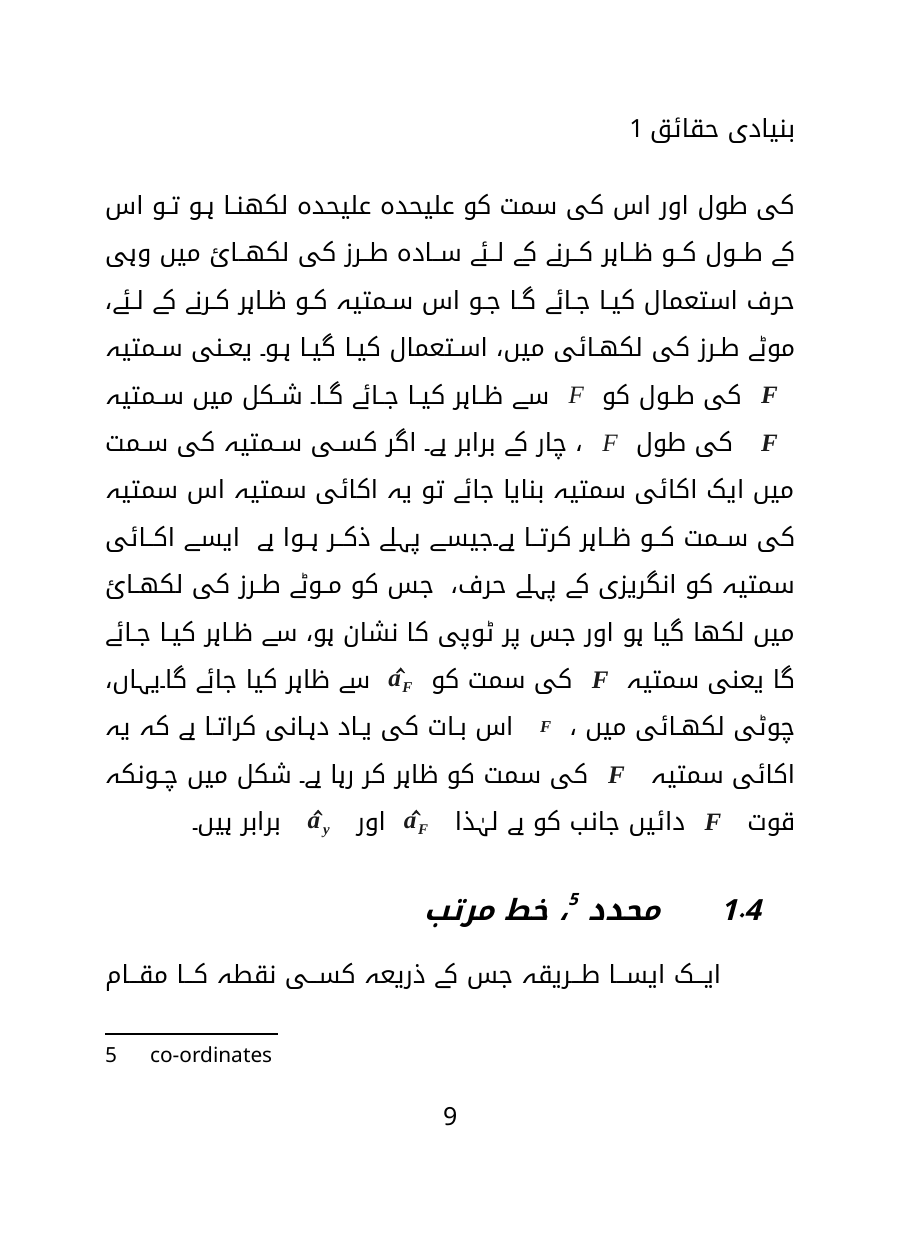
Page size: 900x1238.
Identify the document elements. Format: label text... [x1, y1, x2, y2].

text وہ خط جس کا طول اور سمت معین ہو، اسے سمتیہ کہتے ہیں۔ سمتیہ کو انگریزی یا لاطینی زبان کے چھوٹے یا بڑے حروف، جن کو موٹے طرز کی لکھائی میں لکھا گیا ہو، سے ظاہر کیا جائے گا، مثلاً قوت کو سے ظاہر کیا جائے گا۔یہاں شکل 1.1 سے رجوع کرنا بہتر ہے۔ ایک ایسا سمتیہ جس کی طول ایک ہو، کو اکائی سمتیہ کہتے ہیں۔ اس کتاب میں اکائی سمتیہ کو انگریزی کے پہلے حرف جس کو موٹے طرز کی لکھائ میں لکھا گیا ہو اور جس پر ٹوپی کا نشان ہو سے ظاہر کیا جائے گا، مثلاً اکائی سمتیہخلاء کی تین عمودی سمتوں کو ظاہر کرتے ہیں۔میں، چوٹی لکھائی میں، اس بات کی یاد دہانی کراتا ہے کہ یہ سمتیہ خلاء کی سمت کو ظاہر کرتا ہے۔ اگر کسی سمتیہ کی طول اور اس کی سمت کو علیحدہ علیحدہ لکھنا ہو تو اس کے طول کو ظاہر کرنے کے لئے سادہ طرز کی لکھائ میں وہی حرف استعمال کیا جائے گا جو اس سمتیہ کو ظاہر کرنے کے لئے، موٹے طرز کی لکھائی میں، استعمال کیا گیا ہو۔ یعنی سمتیہکی طول کوسے ظاہر کیا جائے گا۔ شکل میں سمتیہ کی طول، چار کے برابر ہے۔ اگر کسی سمتیہ کی سمت میں ایک اکائی سمتیہ بنایا جائے تو یہ اکائی سمتیہ اس سمتیہ کی سمت کو ظاہر کرتا ہے۔جیسے پہلے ذکر ہوا ہے ایسے اکائی سمتیہ کو انگریزی کے پہلے حرف، جس کو موٹے طرز کی لکھائ میں لکھا گیا ہو اور جس پر ٹوپی کا نشان ہو، سے ظاہر کیا جائے گا یعنی سمتیہکی سمت کوسے ظاہر کیا جائے گا۔یہاں، چوٹی لکھائی میں ، اس بات کی یاد دہانی کراتا ہے کہ یہ اکائی سمتیہ کی سمت کو ظاہر کر رہا ہے۔ شکل میں چونکہ قوت دائیں جانب کو ہے لہٰذا اور برابر ہیں۔ [105, 182, 795, 846]
subtitle محدد ، خط مرتب [105, 883, 720, 939]
list co-ordinates [105, 1040, 795, 1068]
text ایک ایسا طریقہ جس کے ذریعہ کسی نقطہ کا مقام متعین کیا جا سکے کو خط مرتب یا محدد کہتے ہیں۔ [105, 951, 795, 999]
